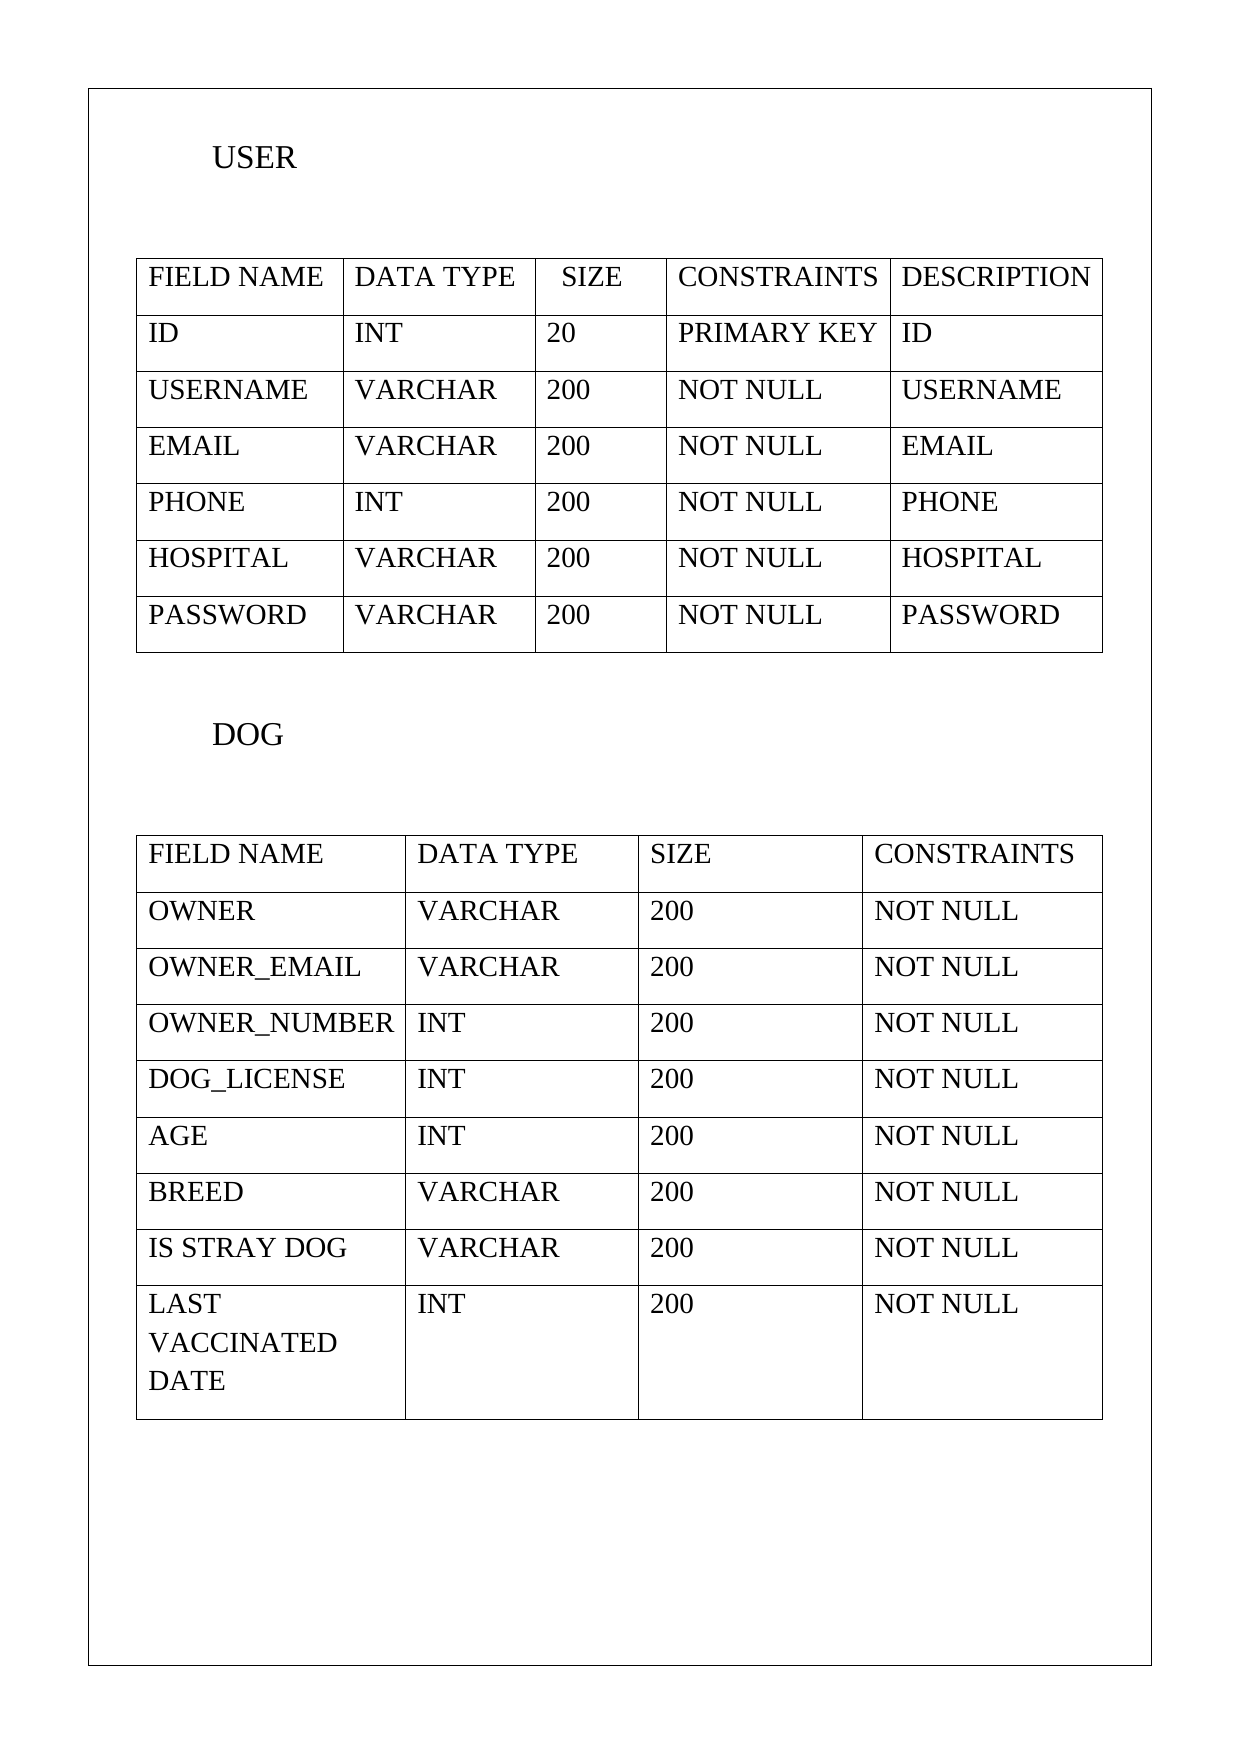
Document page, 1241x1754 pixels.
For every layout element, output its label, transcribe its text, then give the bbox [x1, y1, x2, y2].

table_cell NOT NULL [863, 949, 1102, 1004]
table_header SIZE [536, 259, 666, 314]
table_cell NOT NULL [667, 484, 890, 539]
table_cell VARCHAR [344, 428, 535, 483]
table_cell 200 [536, 484, 666, 539]
table_cell 200 [536, 597, 666, 652]
table_cell NOT NULL [863, 1230, 1102, 1285]
table_header SIZE [639, 836, 862, 892]
table_header CONSTRAINTS [863, 836, 1102, 892]
table_cell NOT NULL [863, 1061, 1102, 1117]
table_cell OWNER_NUMBER [137, 1005, 405, 1060]
table_cell VARCHAR [344, 372, 535, 427]
table_cell HOSPITAL [891, 541, 1102, 596]
table_cell 200 [639, 1005, 862, 1060]
table_cell PHONE [137, 484, 343, 539]
table_cell 200 [639, 1286, 862, 1419]
table_cell EMAIL [137, 428, 343, 483]
table_cell PASSWORD [137, 597, 343, 652]
table_cell BREED [137, 1174, 405, 1229]
table_cell NOT NULL [863, 1118, 1102, 1173]
table_cell 200 [536, 541, 666, 596]
table_header DESCRIPTION [891, 259, 1102, 314]
table_cell 200 [536, 428, 666, 483]
table_header DATA TYPE [406, 836, 638, 892]
table_cell INT [406, 1005, 638, 1060]
table_cell NOT NULL [863, 1286, 1102, 1419]
table_cell 200 [639, 949, 862, 1004]
table_cell LAST VACCINATED DATE [137, 1286, 405, 1419]
table_cell NOT NULL [863, 1174, 1102, 1229]
table_cell EMAIL [891, 428, 1102, 483]
table_cell INT [406, 1061, 638, 1117]
table_cell OWNER_EMAIL [137, 949, 405, 1004]
table_cell NOT NULL [667, 372, 890, 427]
table_cell INT [344, 484, 535, 539]
table_cell VARCHAR [344, 597, 535, 652]
table_cell DOG_LICENSE [137, 1061, 405, 1117]
table_cell ID [137, 316, 343, 371]
table_header CONSTRAINTS [667, 259, 890, 314]
table_header DATA TYPE [344, 259, 535, 314]
table_cell INT [406, 1286, 638, 1419]
table_header FIELD NAME [137, 836, 405, 892]
table_cell HOSPITAL [137, 541, 343, 596]
table_cell ID [891, 316, 1102, 371]
table_cell PRIMARY KEY [667, 316, 890, 371]
table_cell PASSWORD [891, 597, 1102, 652]
table_cell NOT NULL [667, 541, 890, 596]
table_cell VARCHAR [406, 949, 638, 1004]
table_cell VARCHAR [406, 1230, 638, 1285]
table_cell IS STRAY DOG [137, 1230, 405, 1285]
table_cell NOT NULL [667, 597, 890, 652]
table_cell 200 [639, 1061, 862, 1117]
table_cell VARCHAR [344, 541, 535, 596]
table_cell OWNER [137, 893, 405, 948]
table_cell VARCHAR [406, 893, 638, 948]
text DOG [137, 714, 1103, 752]
table_cell 200 [639, 1230, 862, 1285]
table_cell NOT NULL [863, 1005, 1102, 1060]
table_cell NOT NULL [667, 428, 890, 483]
table_cell INT [406, 1118, 638, 1173]
table_cell 200 [639, 1174, 862, 1229]
text USER [137, 137, 1103, 175]
table_cell INT [344, 316, 535, 371]
table_cell NOT NULL [863, 893, 1102, 948]
table_cell 200 [536, 372, 666, 427]
table_cell 200 [639, 893, 862, 948]
table_cell 20 [536, 316, 666, 371]
table_cell PHONE [891, 484, 1102, 539]
table_cell AGE [137, 1118, 405, 1173]
table_header FIELD NAME [137, 259, 343, 314]
table_cell VARCHAR [406, 1174, 638, 1229]
table_cell 200 [639, 1118, 862, 1173]
table_cell USERNAME [891, 372, 1102, 427]
table_cell USERNAME [137, 372, 343, 427]
